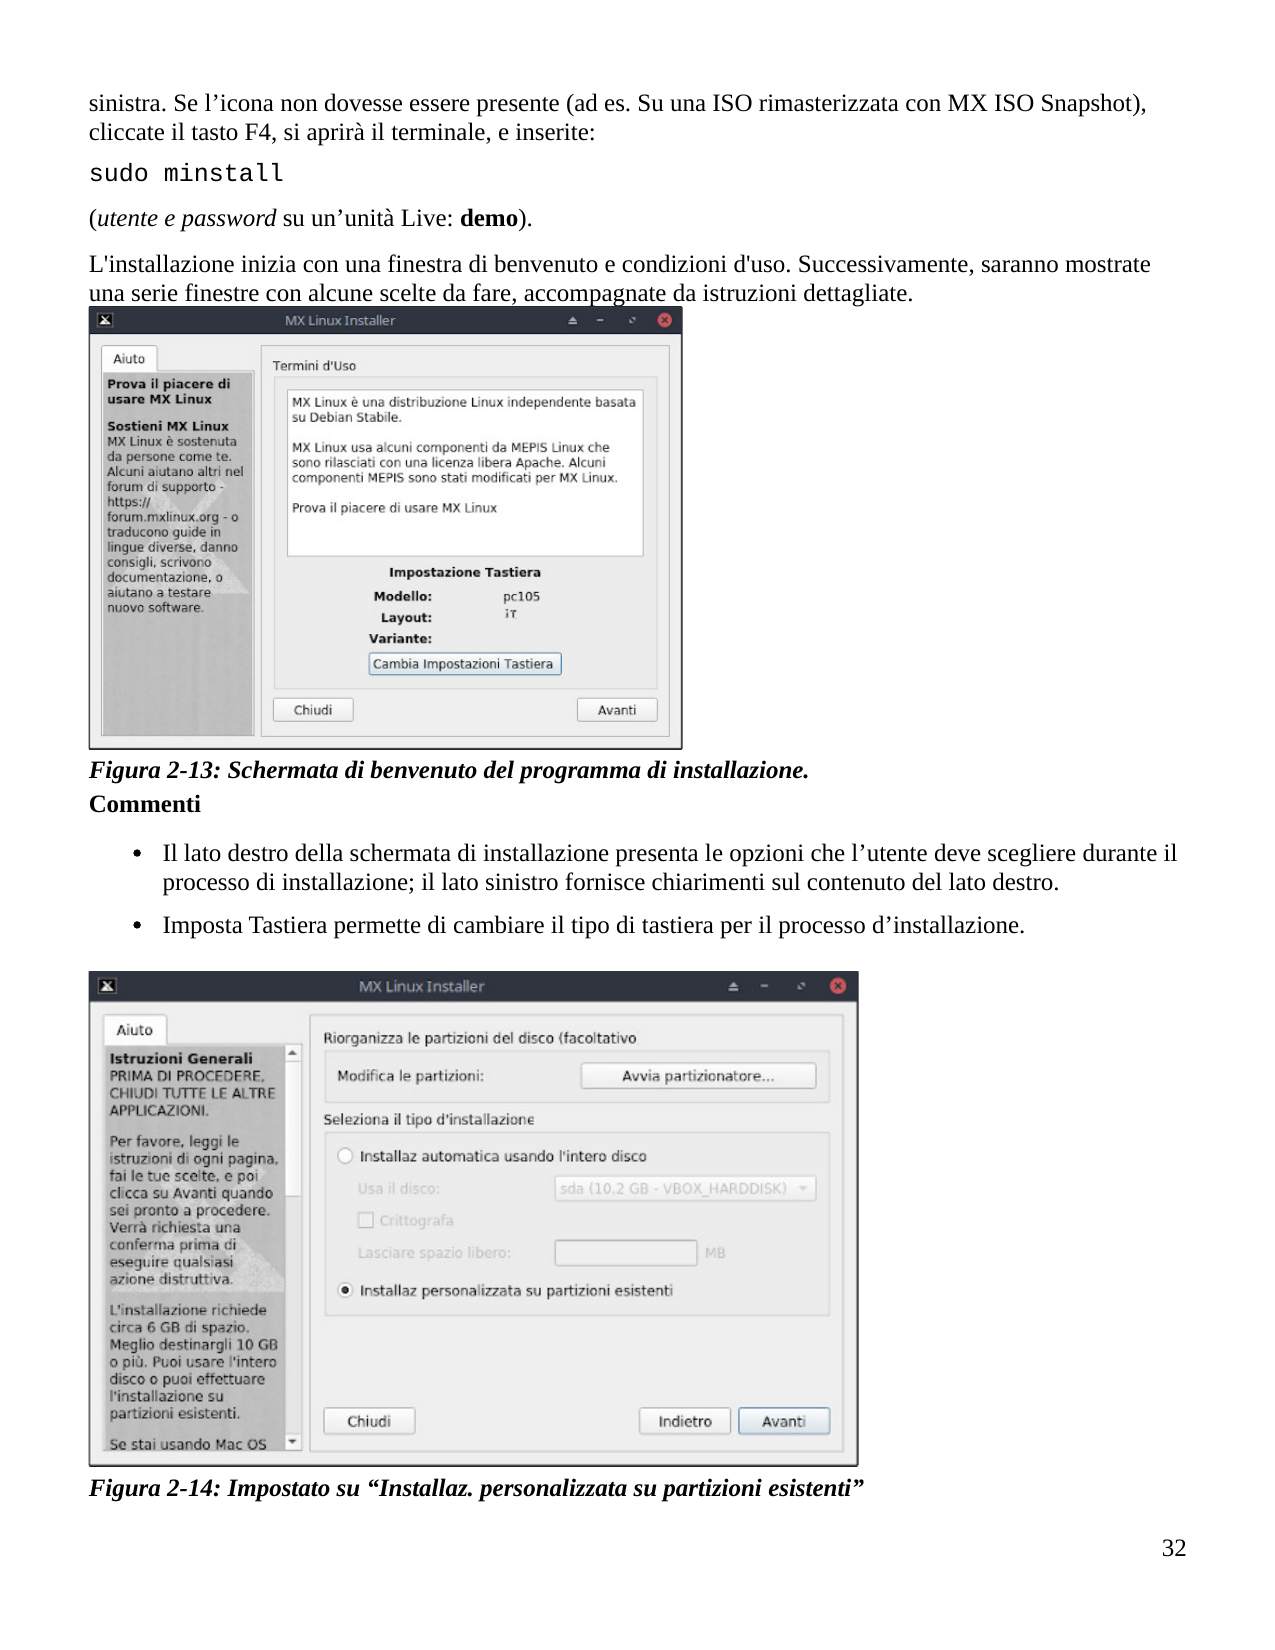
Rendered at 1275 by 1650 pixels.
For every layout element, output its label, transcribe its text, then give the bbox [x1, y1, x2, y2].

list Imposta Tastiera permette di cambiare il tipo di tastiera per il processo d’installazione. [133, 910, 1186, 939]
text (utente e password su un’unità Live: demo). [88, 203, 1186, 232]
text Figura 2-14: Impostato su “Installaz. personalizzata su partizioni esistenti” [88, 1473, 1186, 1501]
list Il lato destro della schermata di installazione presenta le opzioni che l’utente deve scegliere durante il processo di installazione; il lato sinistro fornisce chiarimenti sul contenuto del lato destro. [133, 838, 1186, 896]
text Commenti [88, 789, 1186, 818]
text L'installazione inizia con una finestra di benvenuto e condizioni d'uso. Successivamente, saranno mostrate una serie finestre con alcune scelte da fare, accompagnate da istruzioni dettagliate. [88, 249, 1186, 306]
text Figura 2-13: Schermata di benvenuto del programma di installazione. [88, 755, 1186, 784]
text sinistra. Se l’icona non dovesse essere presente (ad es. Su una ISO rimasterizzata con MX ISO Snapshot), cliccate il tasto F4, si aprirà il terminale, e inserite: [88, 88, 1186, 146]
picture [88, 306, 683, 750]
picture [88, 971, 859, 1467]
text sudo minstall [88, 160, 1186, 189]
